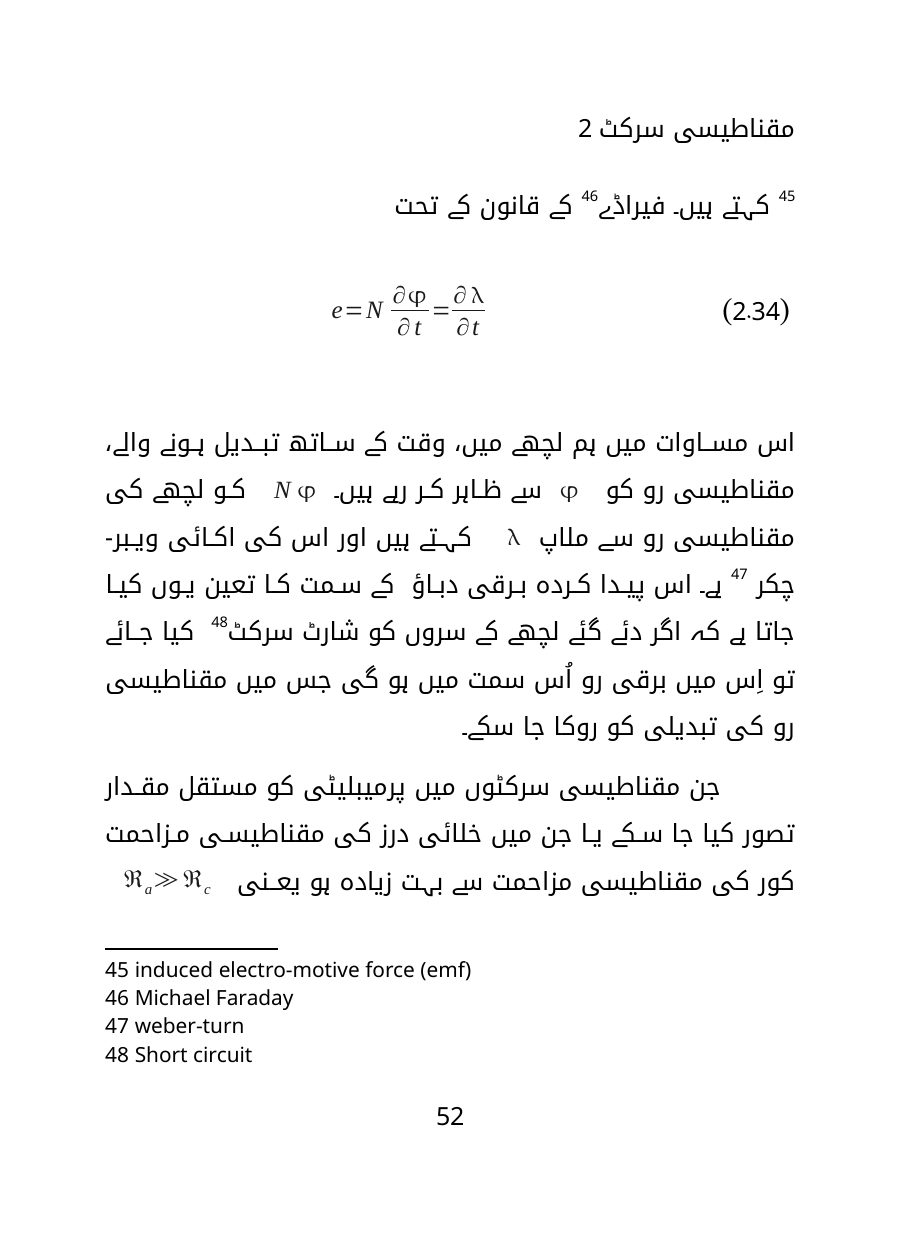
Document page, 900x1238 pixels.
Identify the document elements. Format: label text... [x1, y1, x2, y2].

text Michael Faraday [105, 983, 795, 1012]
text مقناطیسی رو کی، وقت کے ساتھ تبدیلی، برقی دباؤ کو جنم دیتی ہے۔ لہٰذا اگر شکل 2.6 کے کور میں مقناطیسی رو تبدیل ہو رہا ہو تو اس کی وجہ سے اس کے لچھے میں برقی دباؤ پیدا ہوگا جوکہ اس لچھے کے سروں پر نمودار ہوگا۔ اِس طرح پیدا ہونے والے برقی دباؤ کو پیدا کردہ برقی دباؤ کہتے ہیں۔ فیراڈے کے قانون کے تحت [105, 182, 795, 230]
text induced electro-motive force (emf) [105, 955, 795, 983]
text جن مقناطیسی سرکٹوں میں پرمیبلیٹی کو مستقل مقدار تصور کیا جا سکے یا جن میں خلائی درز کی مقناطیسی مزاحمت کور کی مقناطیسی مزاحمت سے بہت زیادہ ہو یعنی ، ان حالات میں ہم لچھے کی امالہ کو یوں بیان کرتے ہیں۔ [105, 763, 795, 906]
text Short circuit [105, 1040, 795, 1068]
text weber-turn [105, 1012, 795, 1040]
text اس مساوات میں ہم لچھے میں، وقت کے ساتھ تبدیل ہونے والے، مقناطیسی رو کو سے ظاہر کر رہے ہیں۔ کو لچھے کی مقناطیسی رو سے ملاپ کہتے ہیں اور اس کی اکائی ویبر-چکر ہے۔ اس پیدا کردہ برقی دباؤ کے سمت کا تعین یوں کیا جاتا ہے کہ اگر دئے گئے لچھے کے سروں کو شارٹ سرکٹ کیا جائے تو اِس میں برقی رو اُس سمت میں ہو گی جس میں مقناطیسی رو کی تبدیلی کو روکا جا سکے۔ [105, 419, 795, 751]
table_header [105, 276, 704, 359]
table_header (2.34) [705, 276, 795, 359]
